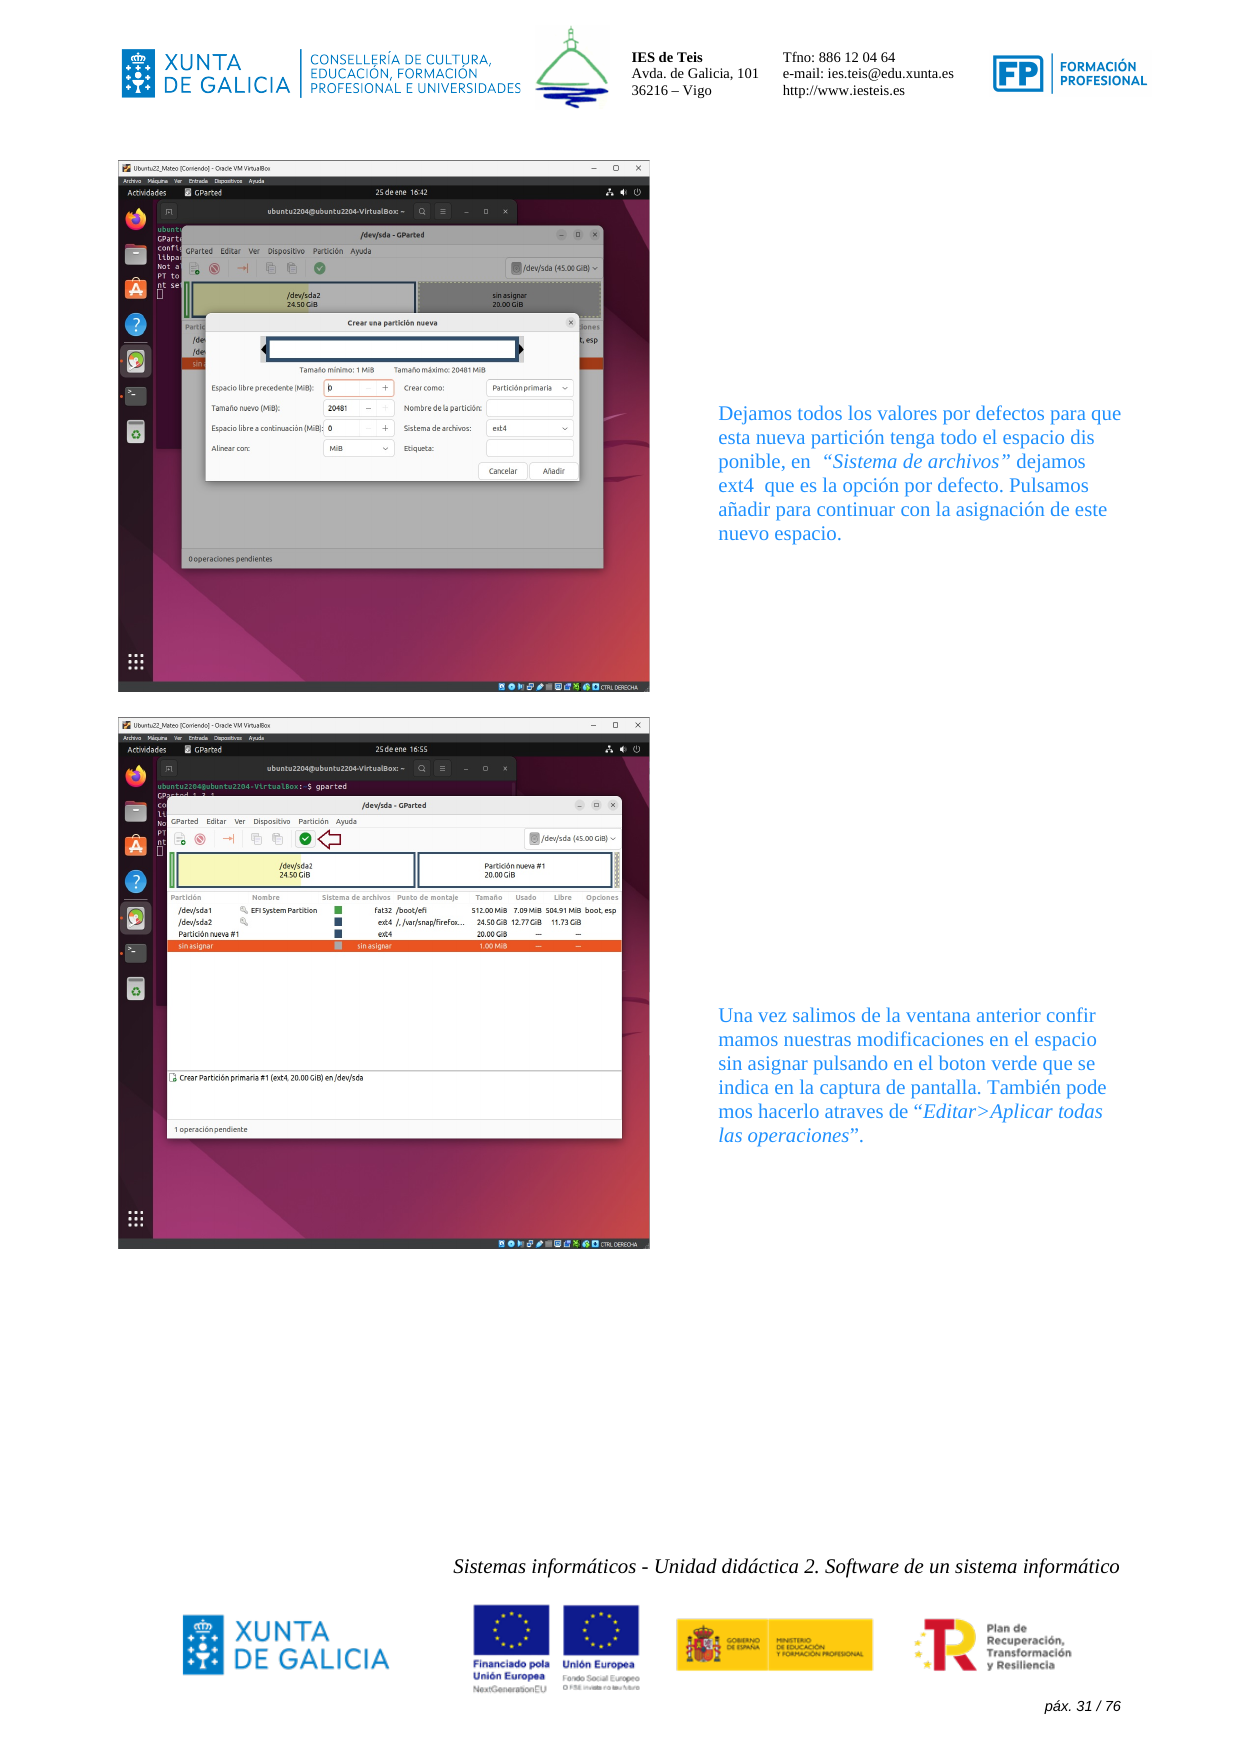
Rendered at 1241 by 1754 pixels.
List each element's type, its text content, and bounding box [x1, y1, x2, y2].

picture [118, 160, 650, 692]
picture [534, 25, 611, 110]
picture [118, 717, 650, 1249]
picture [182, 1593, 1085, 1700]
picture [121, 49, 521, 98]
text Dejamos todos los valores por defectos para que esta nueva partición tenga todo el espacio dis ponible, en “Sistema de archivos” dejamos ext4 que es la opción por defecto. Pulsamos añadir para continuar con la asignación de este nuevo espacio. [650, 401, 1122, 545]
text Una vez salimos de la ventana anterior confir mamos nuestras modificaciones en el espacio sin asignar pulsando en el boton verde que se indica en la captura de pantalla. También pode mos hacerlo atraves de “Editar>Aplicar todas las operaciones”. [650, 1003, 1122, 1147]
picture [989, 50, 1153, 97]
